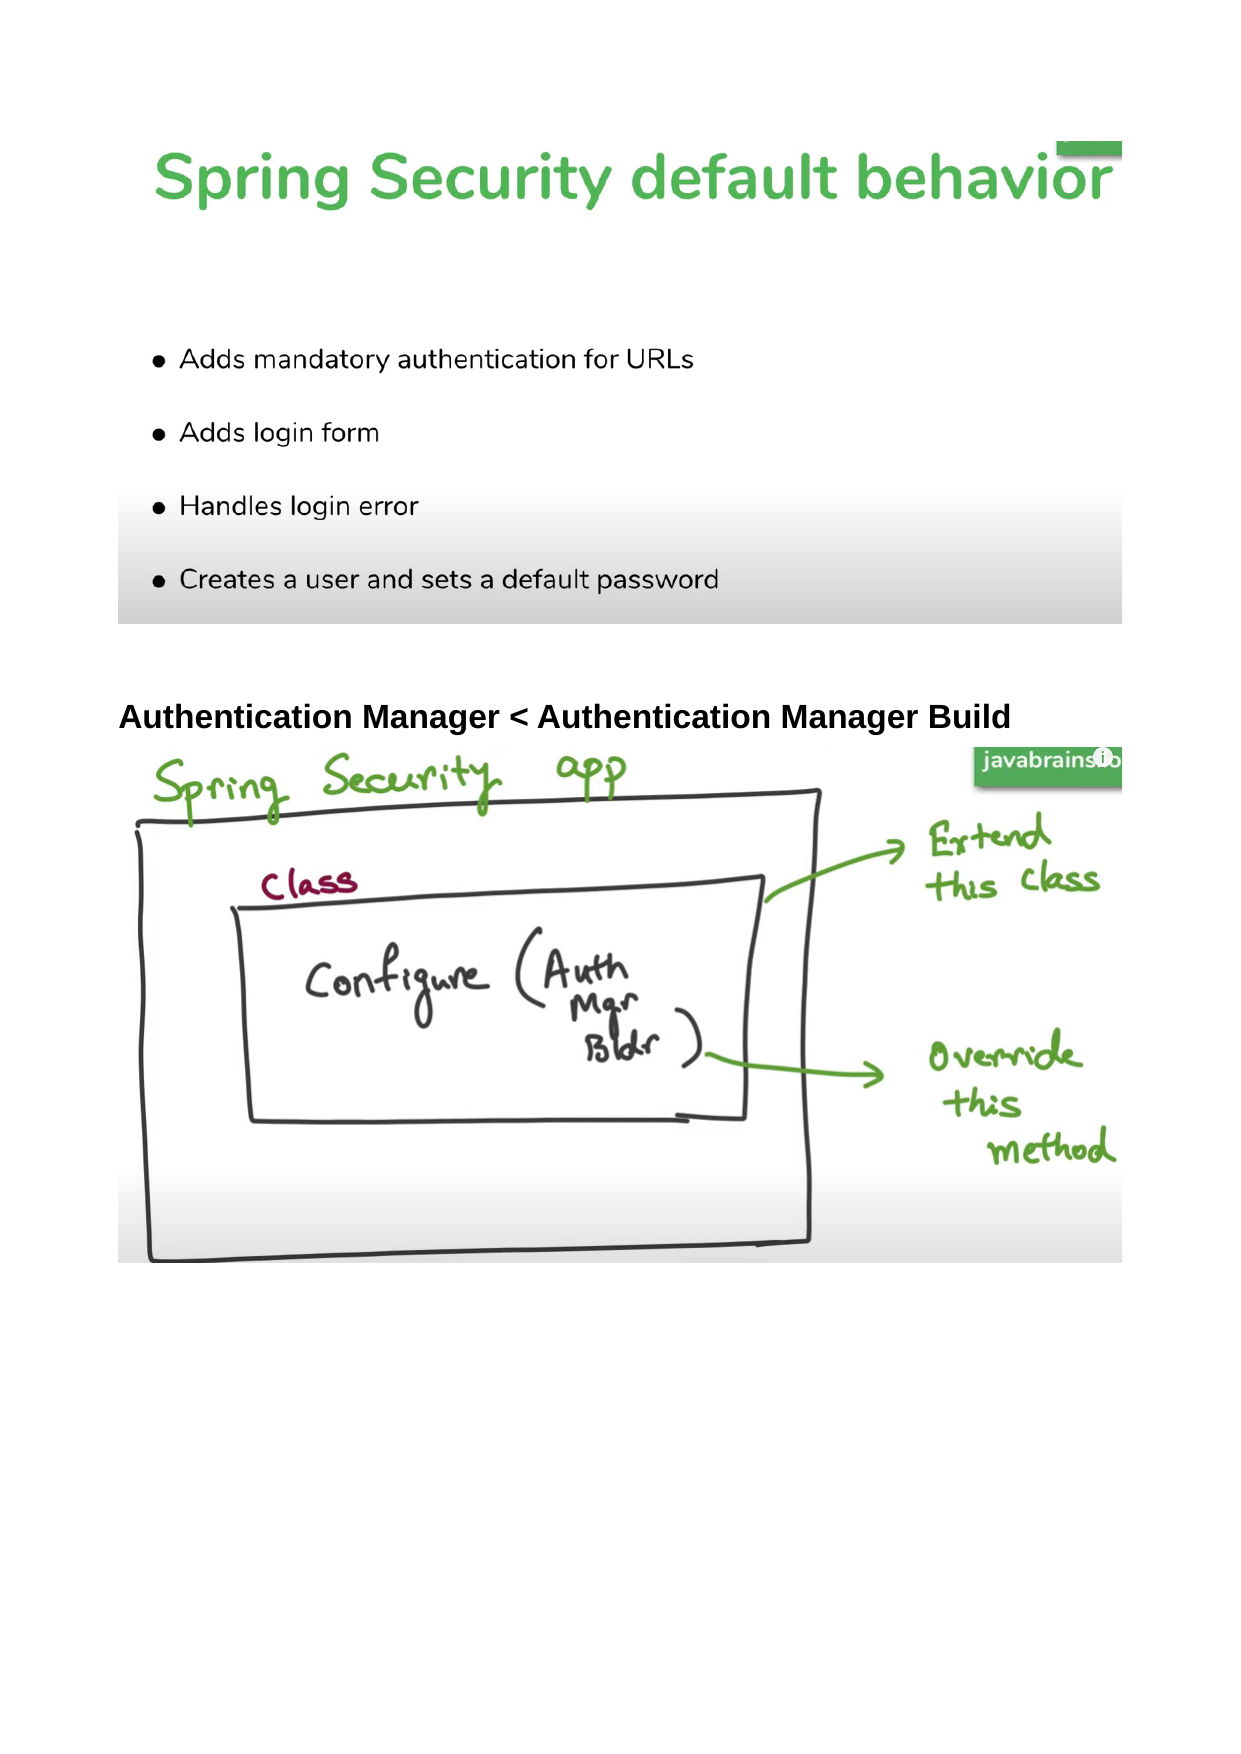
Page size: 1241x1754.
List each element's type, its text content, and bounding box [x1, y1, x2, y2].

subtitle Authentication Manager < Authentication Manager Build [118, 697, 1122, 735]
picture [118, 141, 1123, 624]
picture [118, 747, 1123, 1263]
